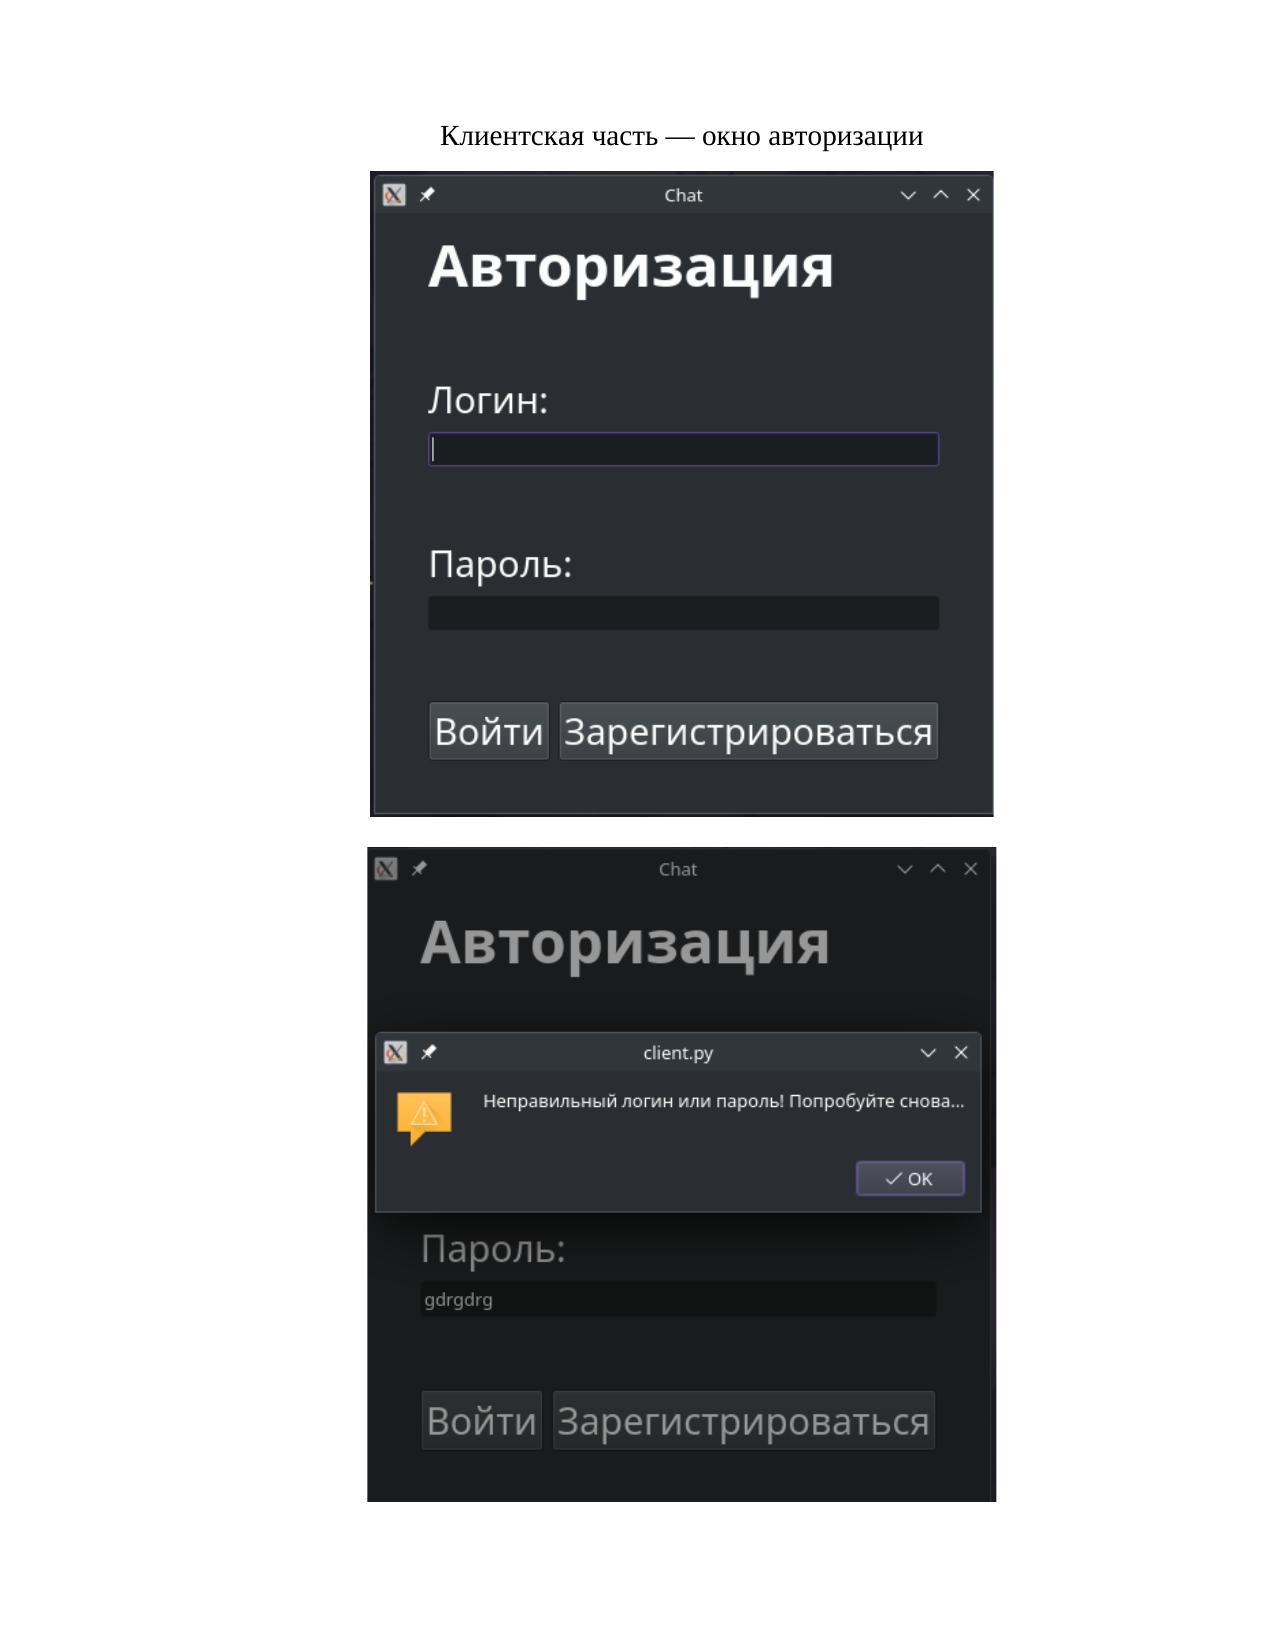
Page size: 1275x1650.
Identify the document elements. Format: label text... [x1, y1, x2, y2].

picture [370, 171, 994, 817]
picture [367, 847, 997, 1502]
text Клиентская часть — окно авторизации [177, 118, 1186, 152]
